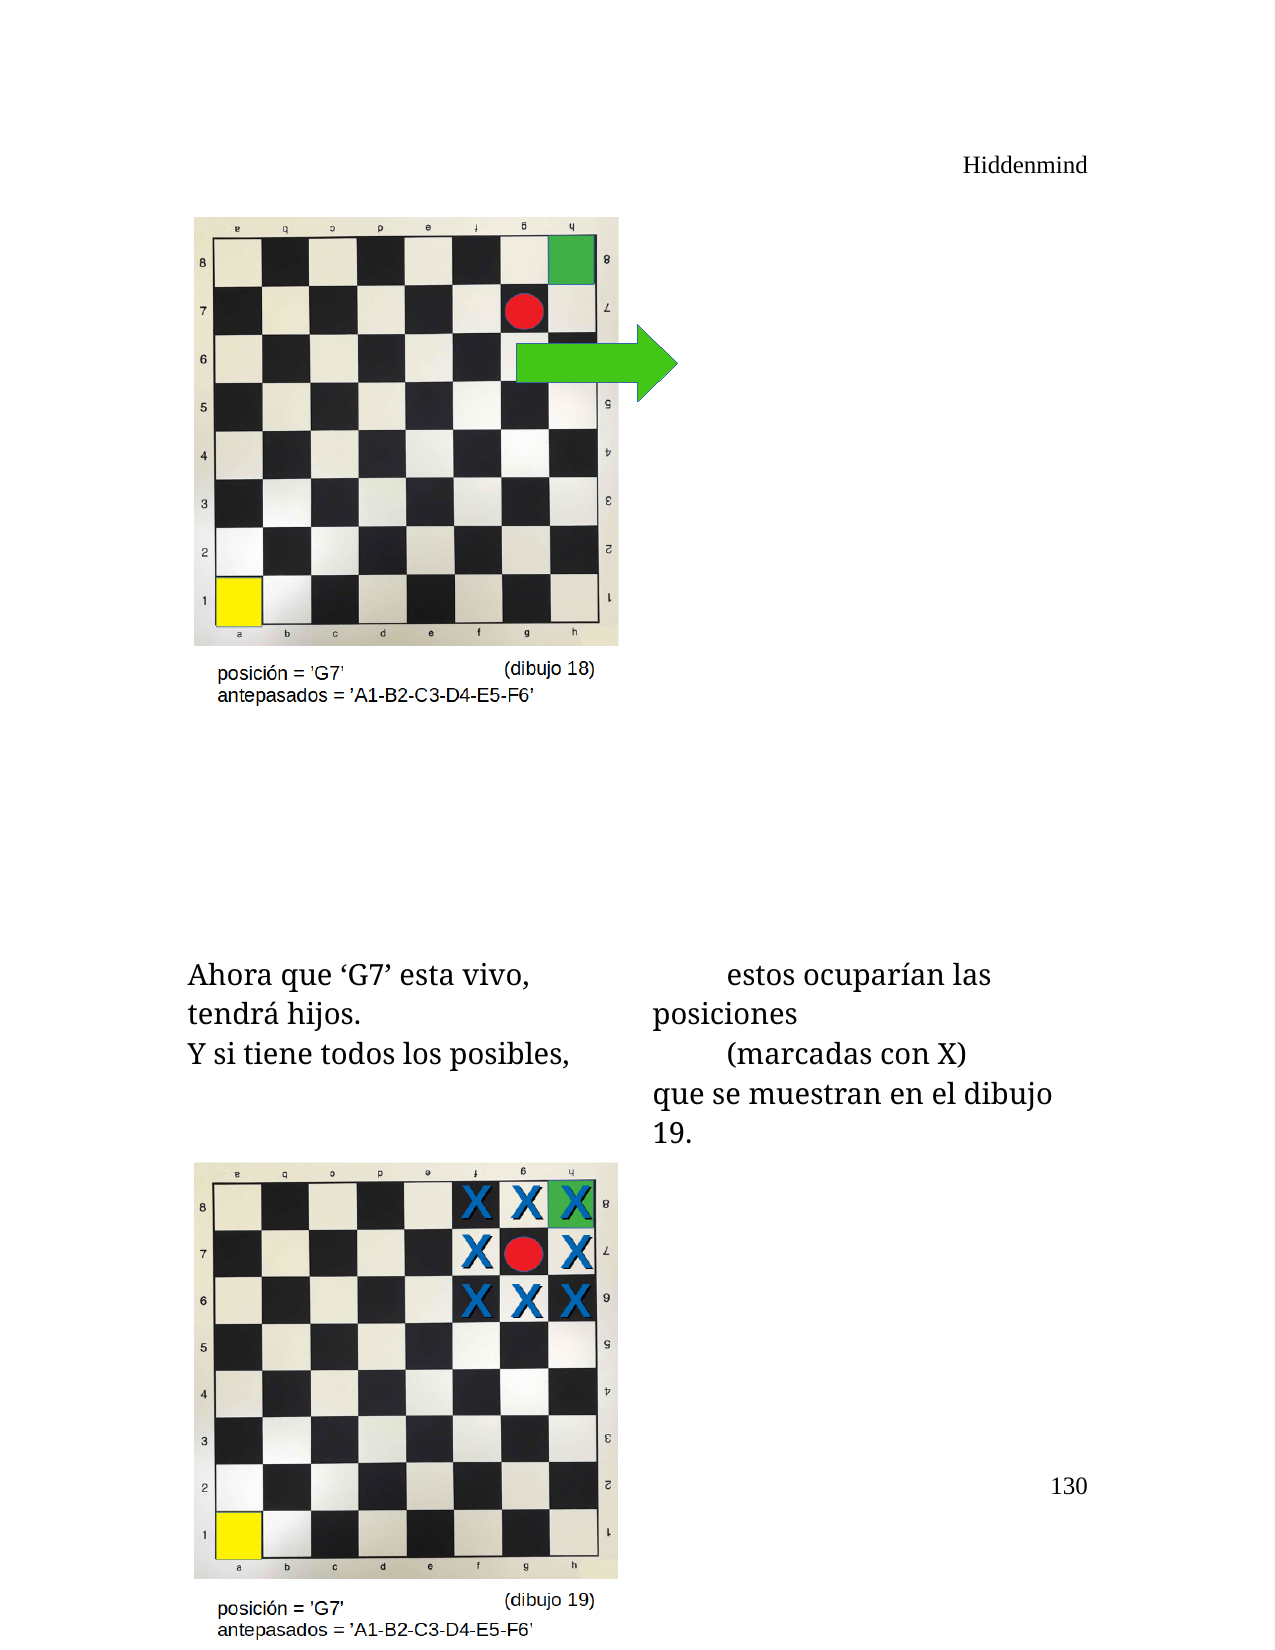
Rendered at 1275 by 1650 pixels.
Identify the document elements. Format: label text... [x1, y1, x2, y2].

text Ahora que ‘G7’ esta vivo, [187, 954, 622, 994]
text que se muestran en el dibujo 19. [652, 1073, 1087, 1152]
text estos ocuparían las posiciones (marcadas con X) [652, 954, 1087, 1073]
picture [187, 210, 623, 716]
picture [187, 1155, 623, 1650]
text Y si tiene todos los posibles, [187, 1033, 622, 1073]
text tendrá hijos. [187, 994, 622, 1033]
